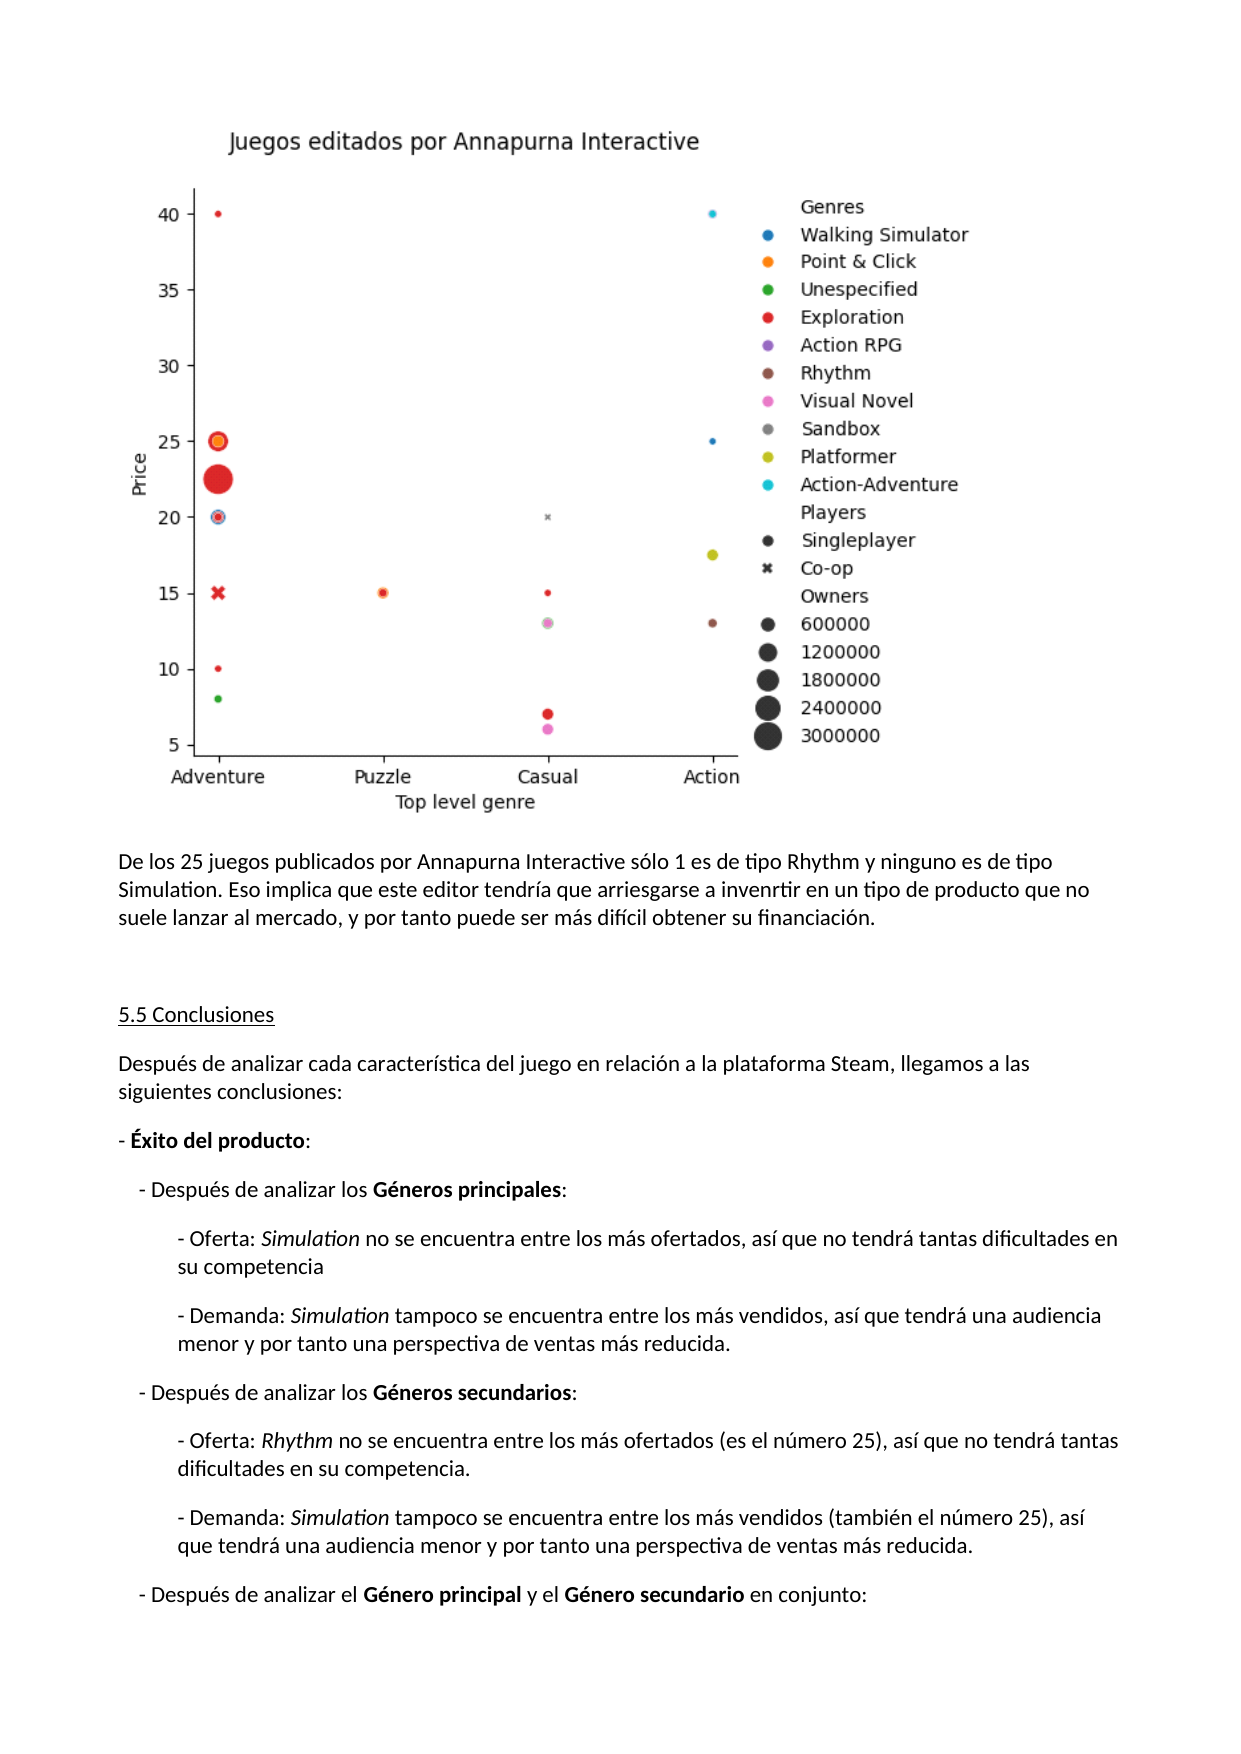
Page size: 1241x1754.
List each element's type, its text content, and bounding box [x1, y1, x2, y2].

text - Después de analizar los Géneros principales: [118, 1175, 1122, 1203]
text - Oferta: Simulation no se encuentra entre los más ofertados, así que no tendrá tantas dificultades en su competencia [177, 1224, 1122, 1280]
text - Oferta: Rhythm no se encuentra entre los más ofertados (es el número 25), así que no tendrá tantas dificultades en su competencia. [177, 1427, 1122, 1483]
text Después de analizar cada característica del juego en relación a la plataforma Steam, llegamos a las siguientes conclusiones: [118, 1049, 1122, 1105]
text - Éxito del producto: [118, 1126, 1122, 1154]
text 5.5 Conclusiones [118, 1001, 1122, 1028]
text - Demanda: Simulation tampoco se encuentra entre los más vendidos (también el número 25), así que tendrá una audiencia menor y por tanto una perspectiva de ventas más reducida. [177, 1503, 1122, 1559]
text - Después de analizar el Género principal y el Género secundario en conjunto: [118, 1580, 1122, 1608]
text - Demanda: Simulation tampoco se encuentra entre los más vendidos, así que tendrá una audiencia menor y por tanto una perspectiva de ventas más reducida. [177, 1301, 1122, 1357]
text - Después de analizar los Géneros secundarios: [118, 1378, 1122, 1406]
text De los 25 juegos publicados por Annapurna Interactive sólo 1 es de tipo Rhythm y ninguno es de tipo Simulation. Eso implica que este editor tendría que arriesgarse a invenrtir en un tipo de producto que no suele lanzar al mercado, y por tanto puede ser más difícil obtener su financiación. [118, 847, 1122, 931]
